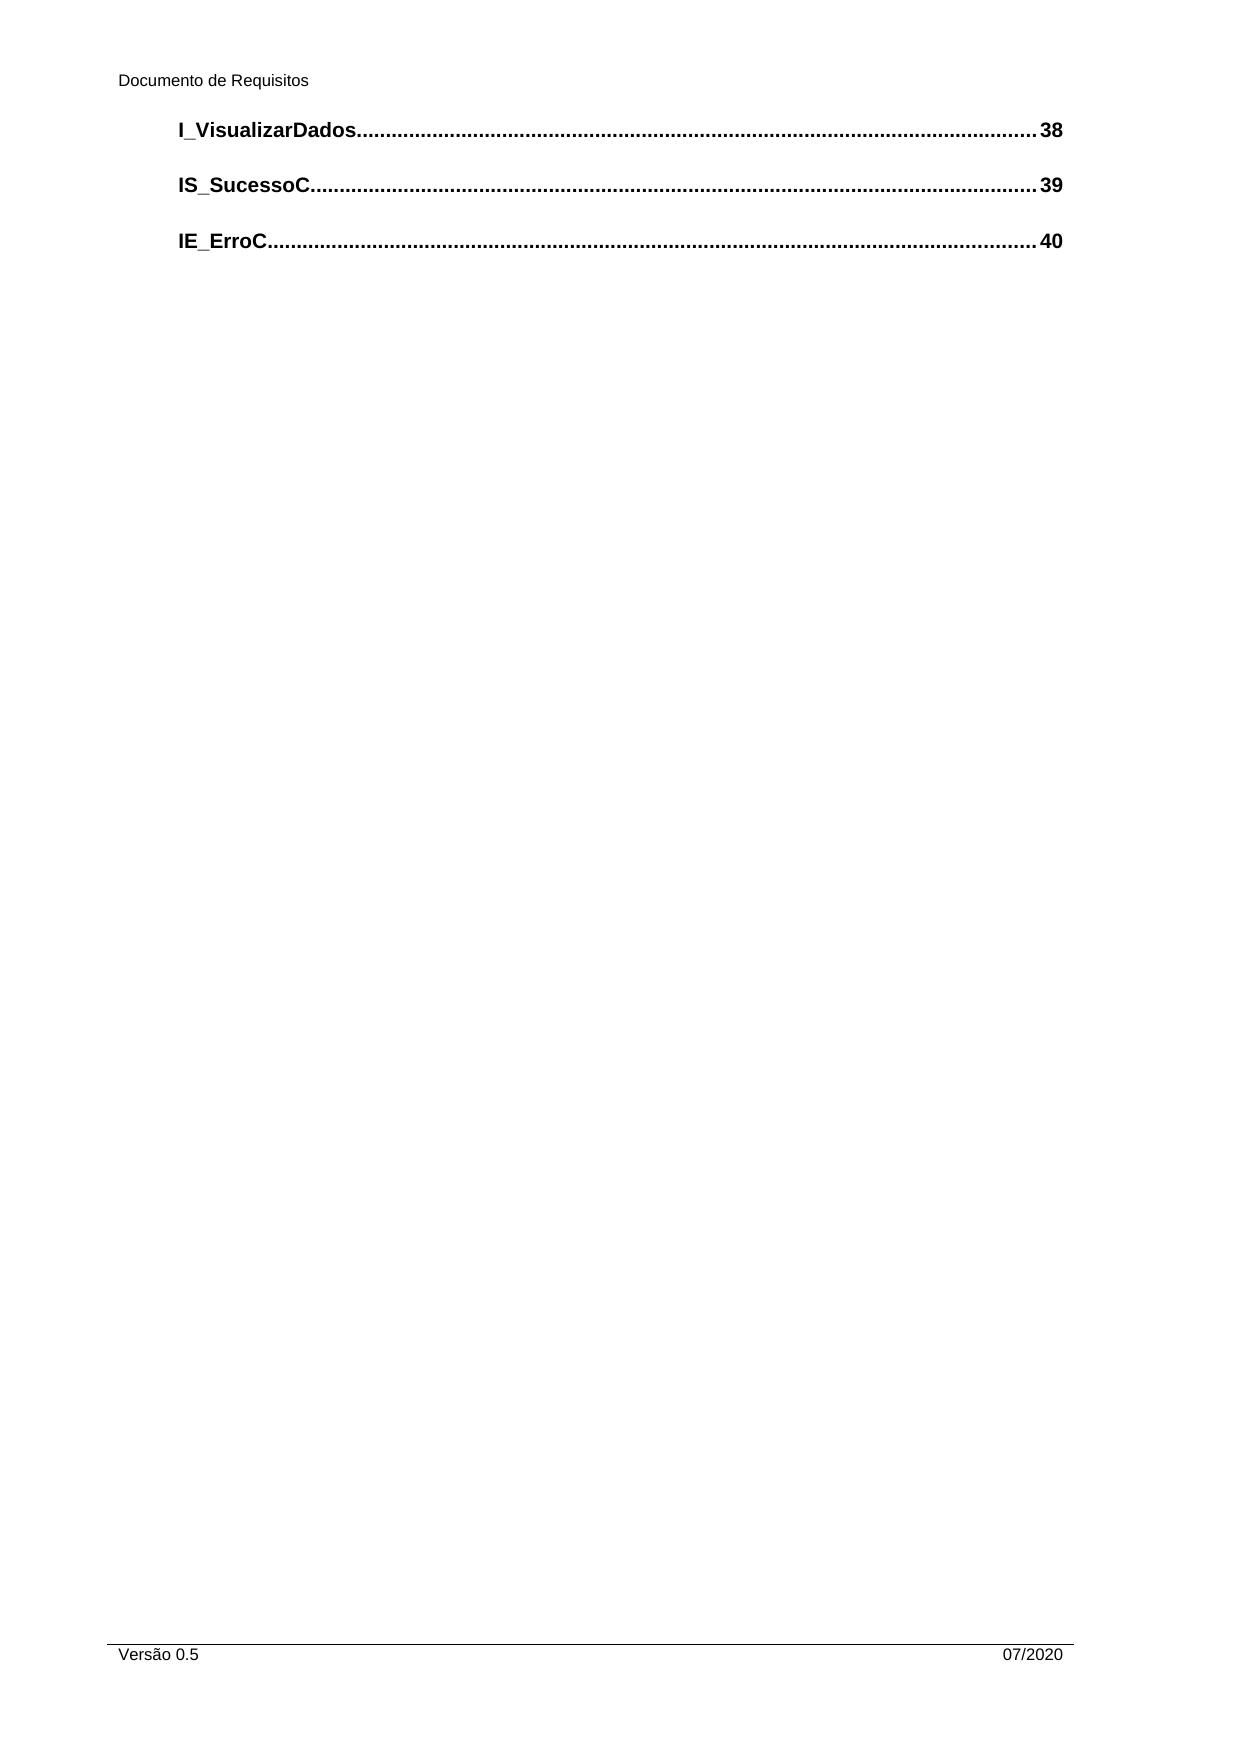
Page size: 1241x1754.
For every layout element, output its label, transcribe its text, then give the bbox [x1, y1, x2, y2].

text IE_ErroC 40 [178, 228, 1063, 252]
text IS_SucessoC 39 [178, 173, 1063, 197]
text I_VisualizarDados 38 [178, 118, 1063, 142]
